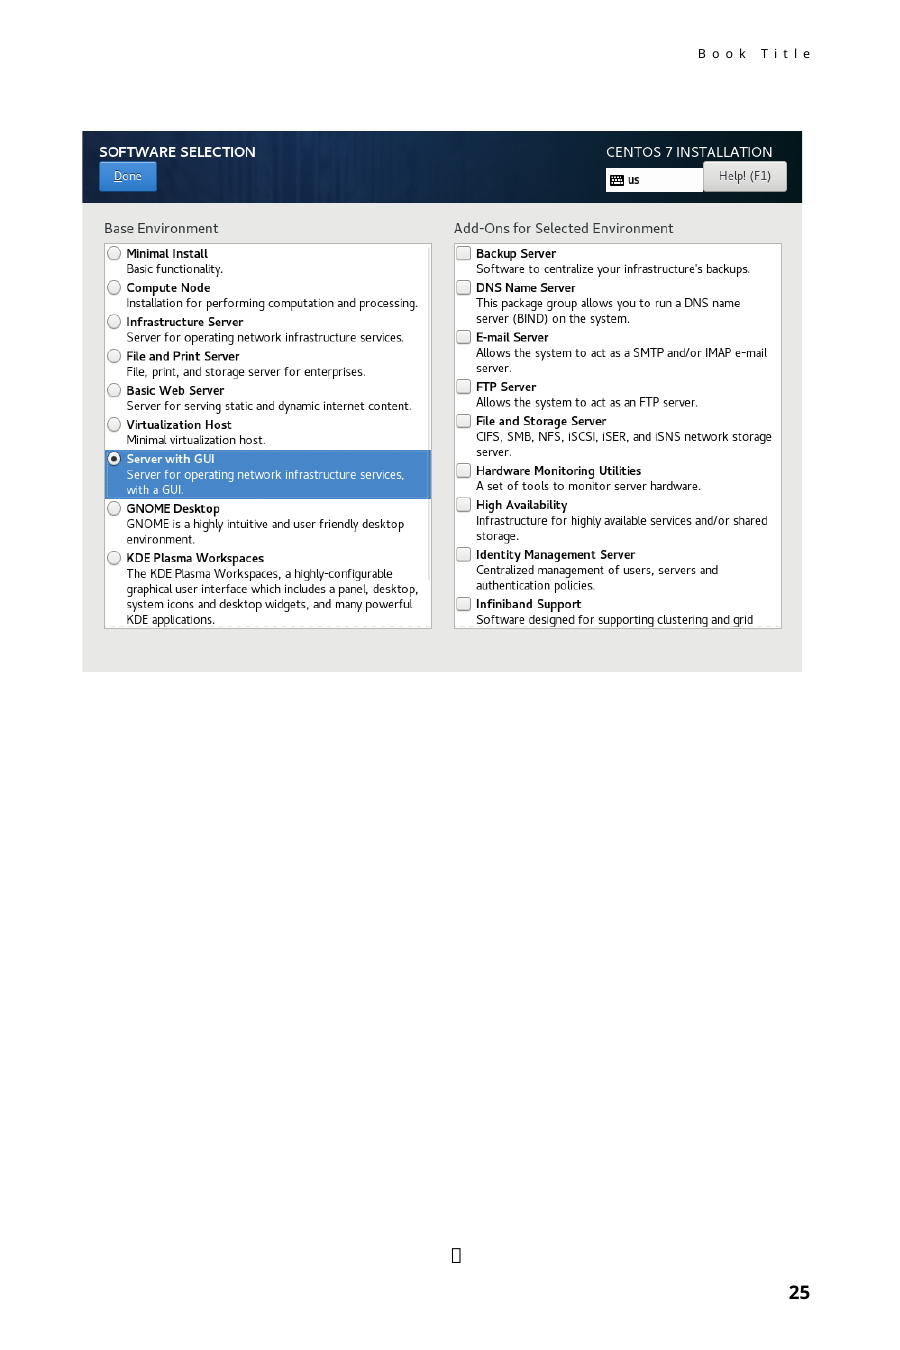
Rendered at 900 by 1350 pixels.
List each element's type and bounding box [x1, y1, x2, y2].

picture [82, 131, 803, 672]
